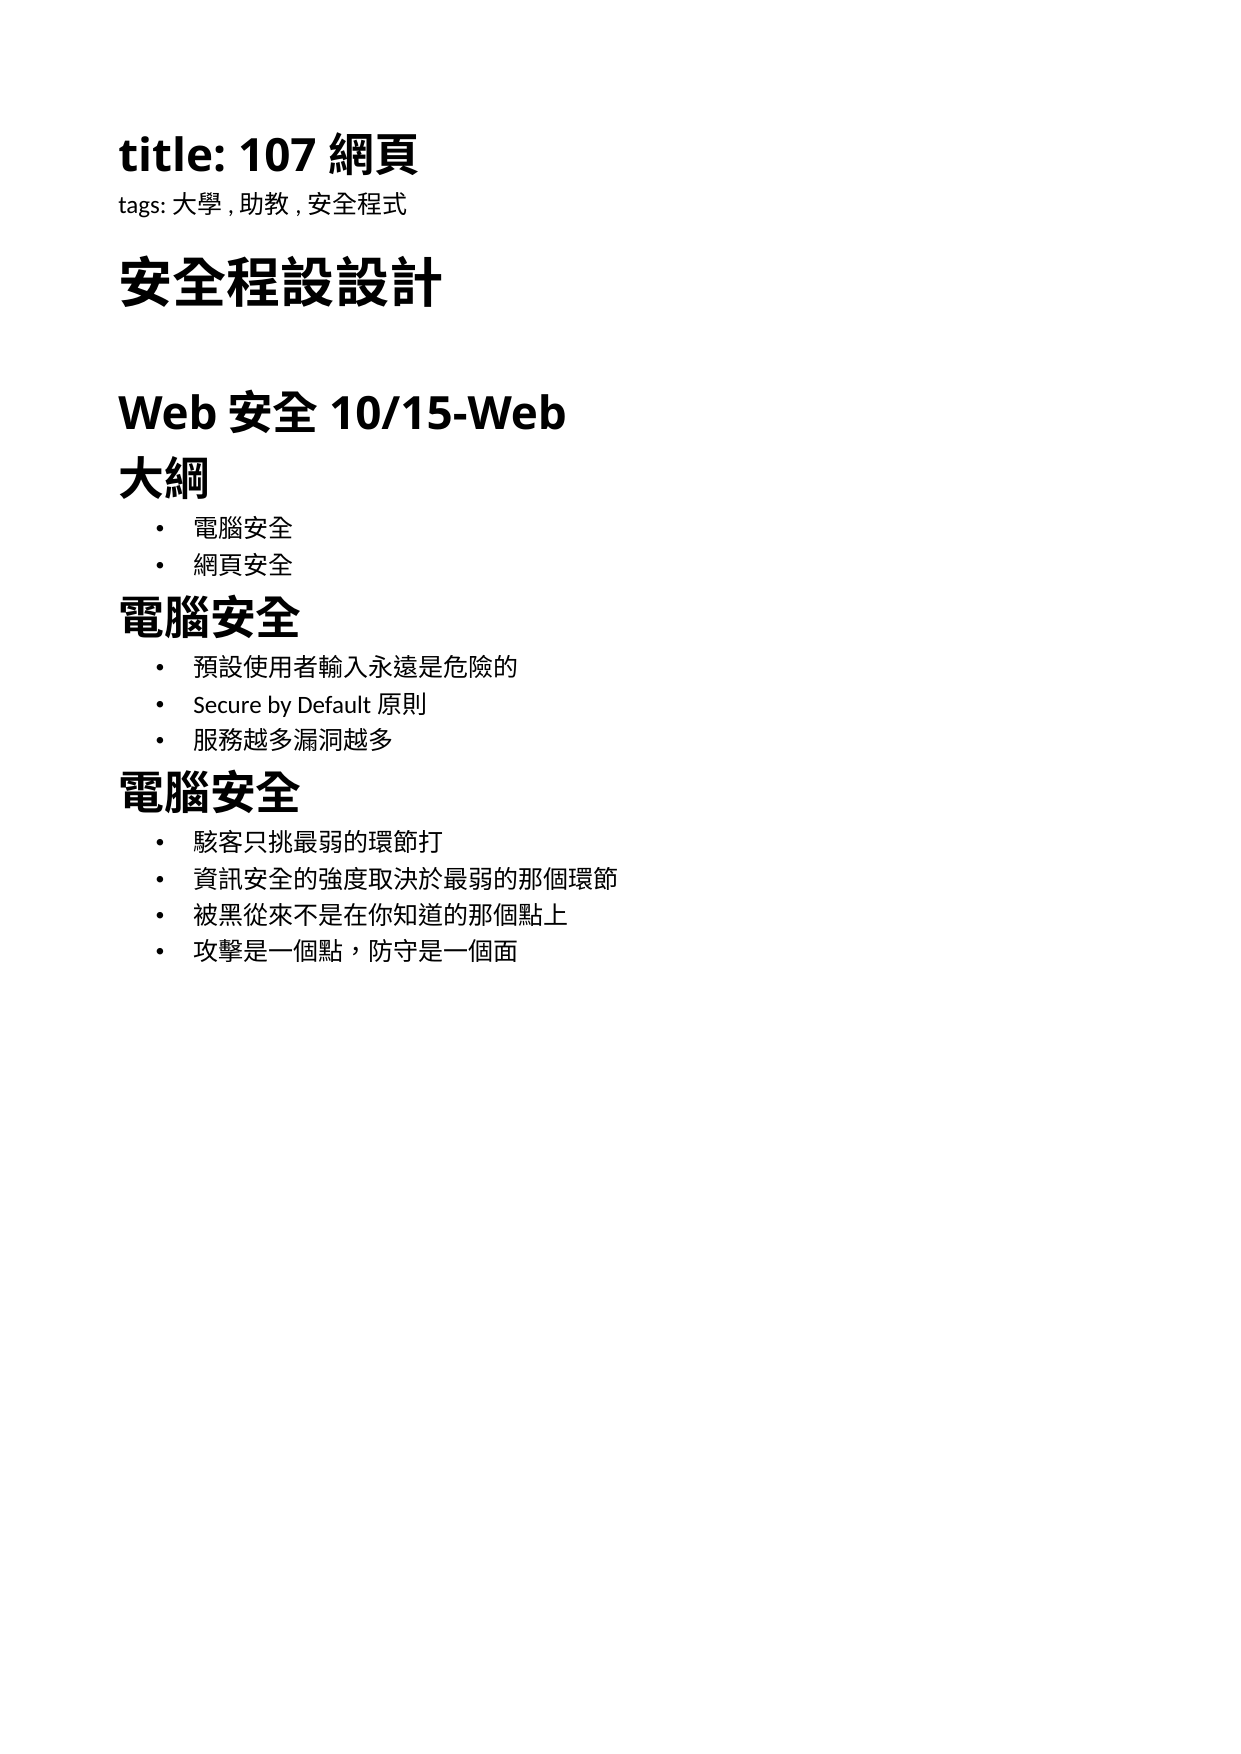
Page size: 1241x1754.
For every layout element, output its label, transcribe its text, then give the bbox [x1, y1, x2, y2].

list 資訊安全的強度取決於最弱的那個環節 [156, 859, 1122, 895]
subtitle 電腦安全 [118, 581, 1122, 648]
subtitle Web安全 10/15-Web [118, 376, 1122, 443]
list 網頁安全 [156, 545, 1122, 581]
list 預設使用者輸入永遠是危險的 [156, 648, 1122, 684]
text tags: 大學 , 助教 , 安全程式 [118, 185, 1122, 221]
subtitle title: 107 網頁 [118, 118, 1122, 185]
list 被黑從來不是在你知道的那個點上 [156, 895, 1122, 932]
subtitle 大綱 [118, 443, 1122, 509]
list 服務越多漏洞越多 [156, 720, 1122, 757]
subtitle 安全程設設計 [118, 240, 1122, 318]
list 攻擊是一個點，防守是一個面 [156, 932, 1122, 968]
list 駭客只挑最弱的環節打 [156, 823, 1122, 859]
list Secure by Default 原則 [156, 684, 1122, 720]
subtitle 電腦安全 [118, 757, 1122, 823]
list 電腦安全 [156, 509, 1122, 545]
